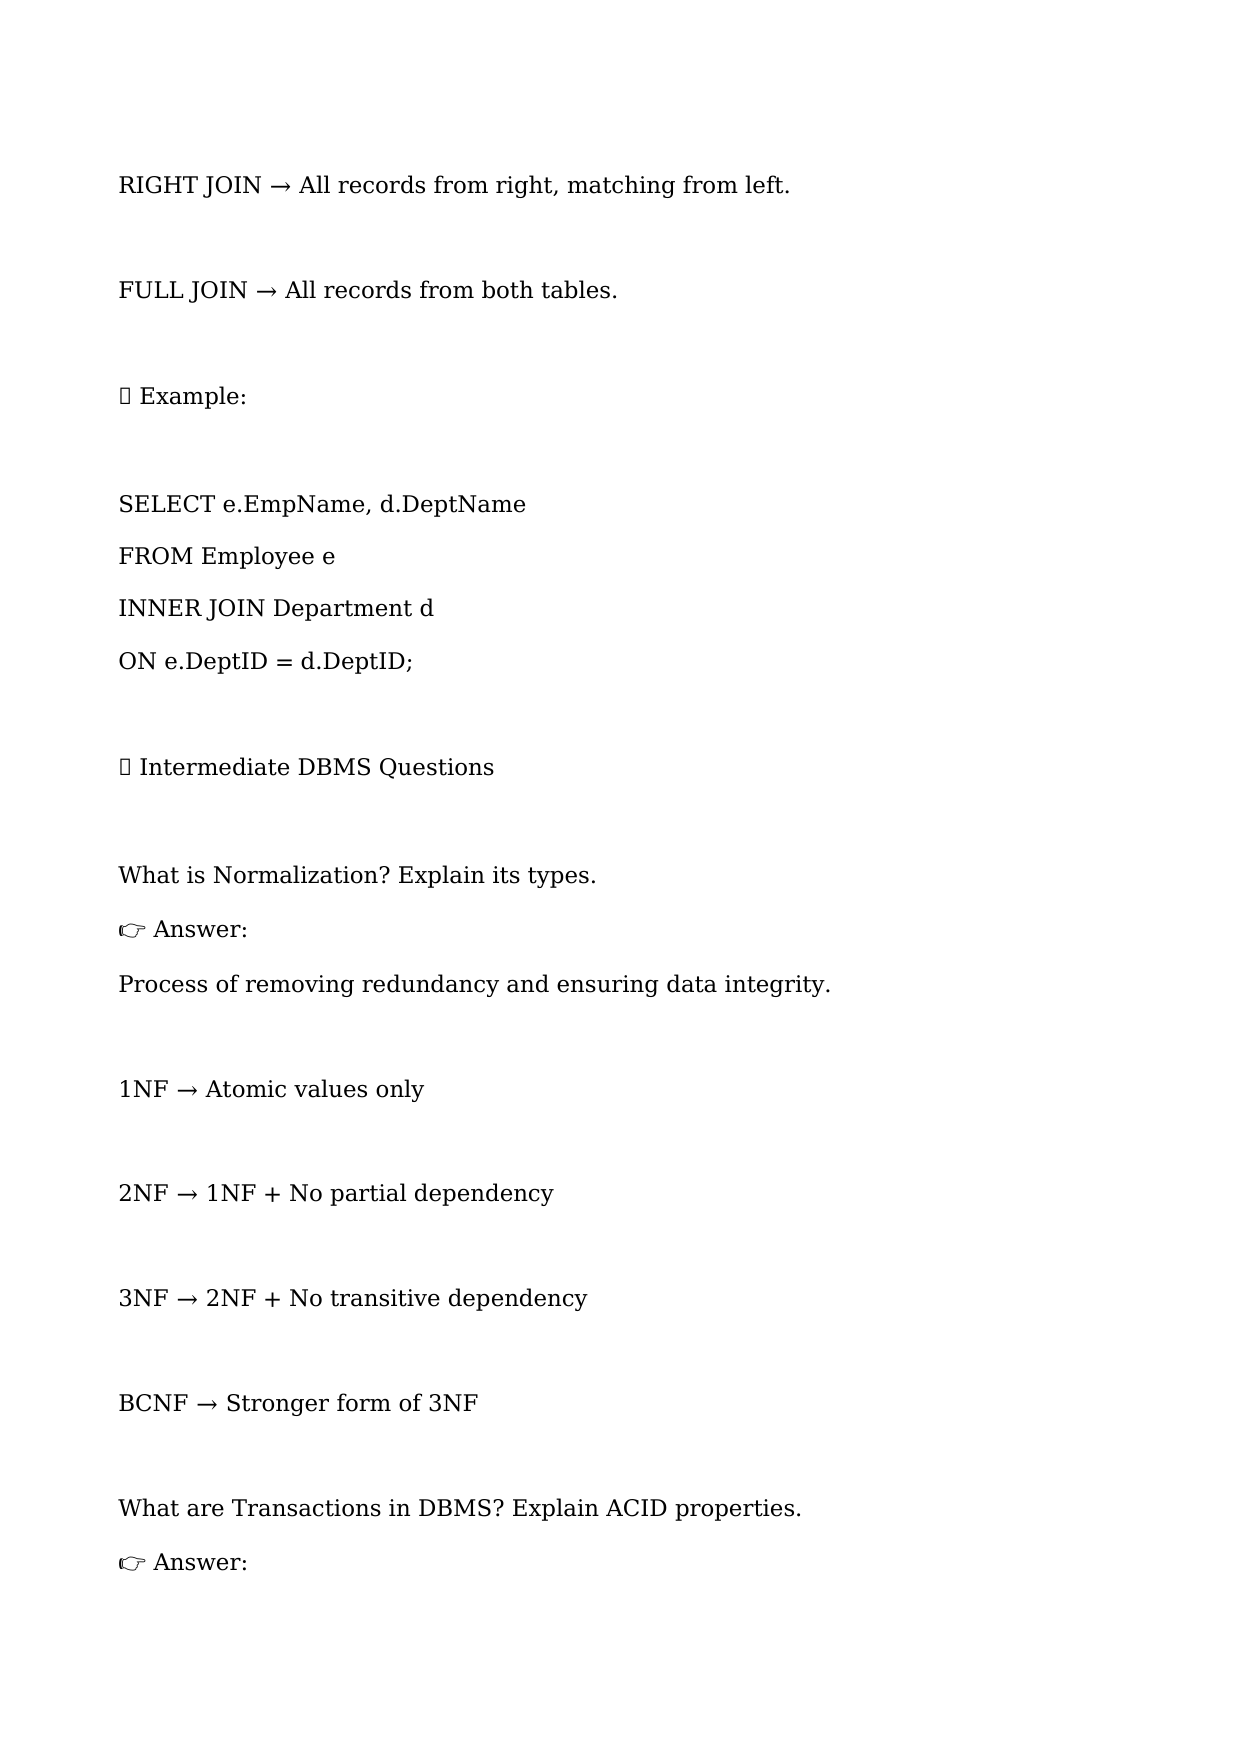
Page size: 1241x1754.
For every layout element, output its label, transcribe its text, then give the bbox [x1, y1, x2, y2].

text FULL JOIN → All records from both tables. [118, 275, 1122, 303]
text FROM Employee e [118, 542, 1122, 569]
text Process of removing redundancy and ensuring data integrity. [118, 969, 1122, 997]
text What is Normalization? Explain its types. [118, 860, 1122, 888]
text INNER JOIN Department d [118, 594, 1122, 622]
text 🔹 Intermediate DBMS Questions [118, 751, 1122, 782]
text ON e.DeptID = d.DeptID; [118, 646, 1122, 674]
text SELECT e.EmpName, d.DeptName [118, 489, 1122, 517]
text RIGHT JOIN → All records from right, matching from left. [118, 171, 1122, 198]
text 👉 Answer: [118, 1546, 1122, 1577]
text 2NF → 1NF + No partial dependency [118, 1179, 1122, 1207]
text 1NF → Atomic values only [118, 1074, 1122, 1102]
text 👉 Answer: [118, 913, 1122, 944]
text 📌 Example: [118, 380, 1122, 411]
text What are Transactions in DBMS? Explain ACID properties. [118, 1493, 1122, 1521]
text 3NF → 2NF + No transitive dependency [118, 1284, 1122, 1311]
text BCNF → Stronger form of 3NF [118, 1389, 1122, 1416]
